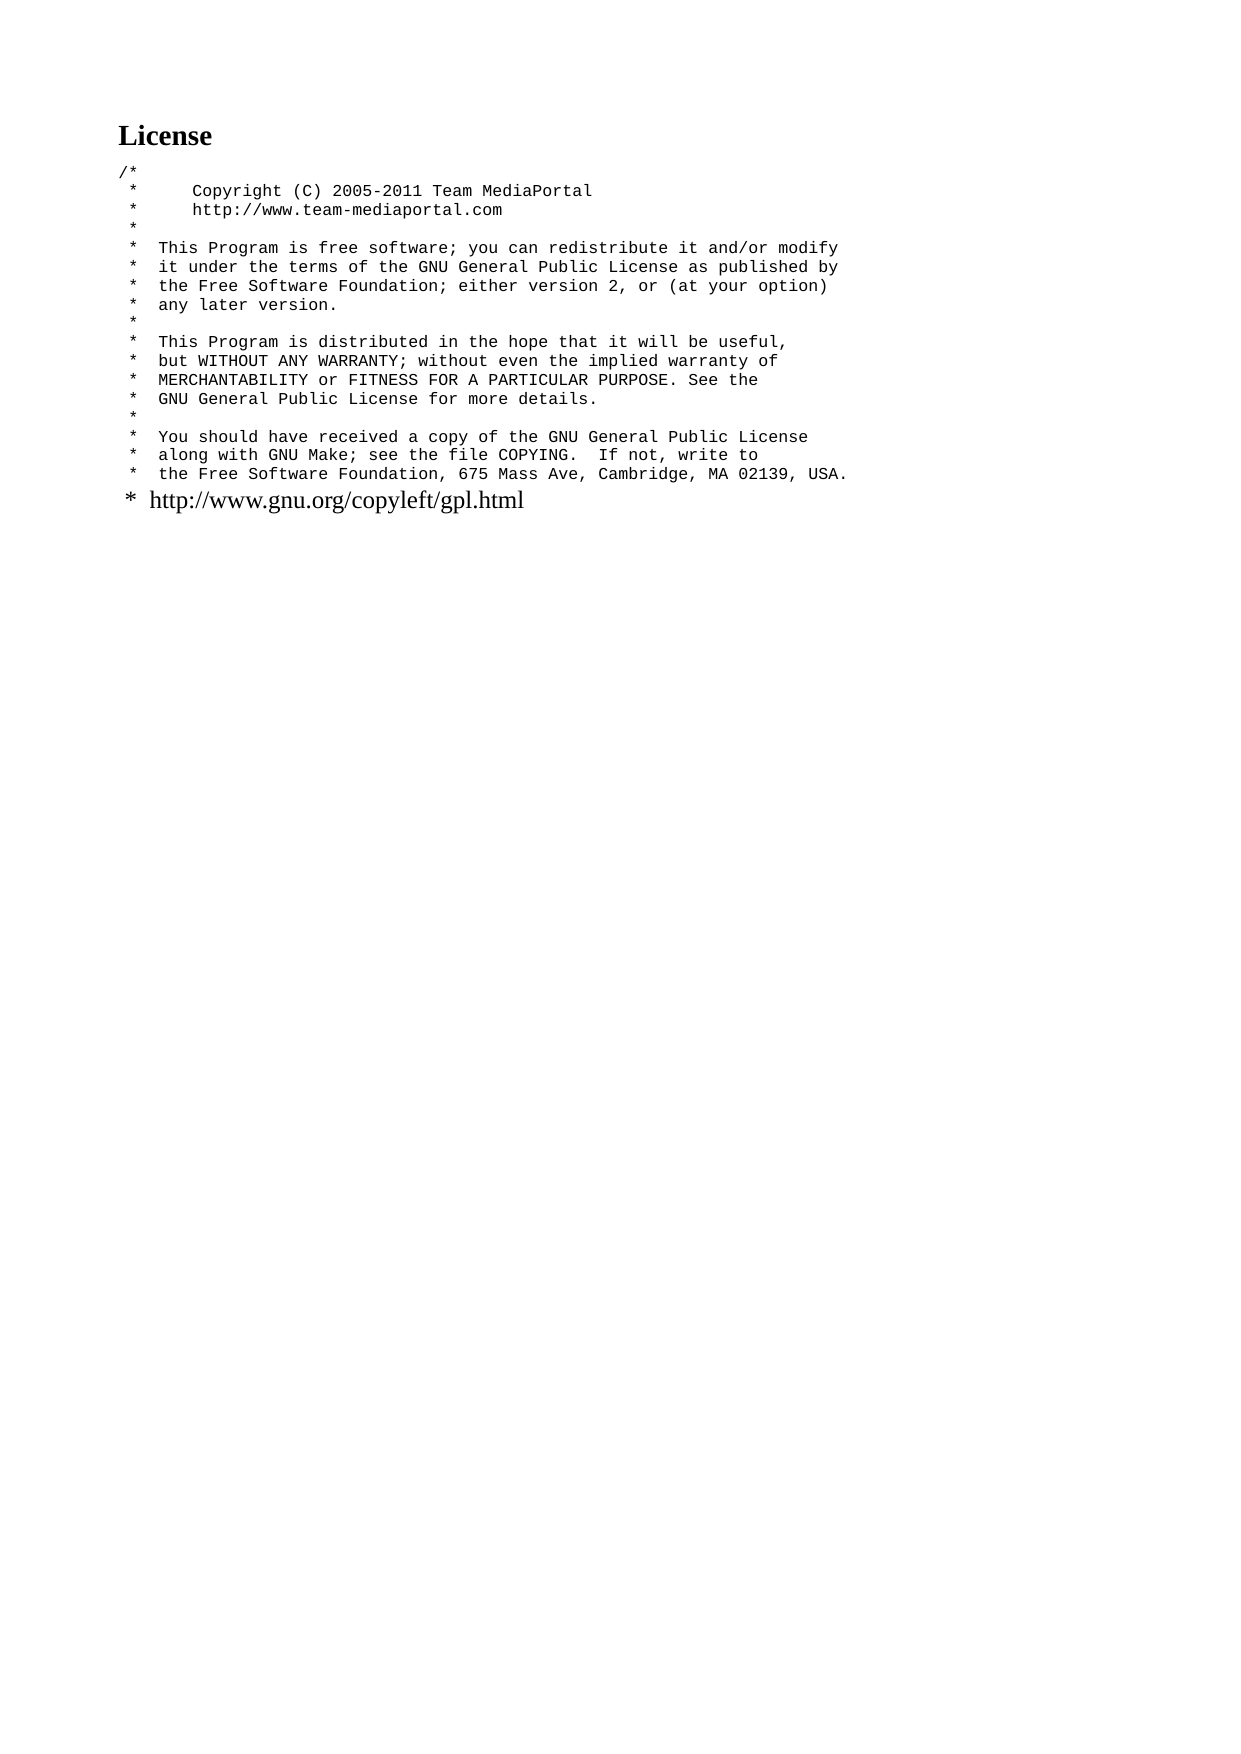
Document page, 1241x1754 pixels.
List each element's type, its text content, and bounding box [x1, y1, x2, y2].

text * any later version. [118, 296, 1122, 315]
text * GNU General Public License for more details. [118, 390, 1122, 409]
text * along with GNU Make; see the file COPYING. If not, write to [118, 447, 1122, 466]
text * [118, 409, 1122, 428]
text * but WITHOUT ANY WARRANTY; without even the implied warranty of [118, 353, 1122, 372]
text * http://www.gnu.org/copyleft/gpl.html [118, 485, 1122, 513]
text * This Program is free software; you can redistribute it and/or modify [118, 239, 1122, 258]
text * Copyright (C) 2005-2011 Team MediaPortal [118, 183, 1122, 202]
text /* [118, 164, 1122, 183]
text * the Free Software Foundation, 675 Mass Ave, Cambridge, MA 02139, USA. [118, 466, 1122, 485]
text * [118, 315, 1122, 334]
text License [118, 118, 1122, 152]
text * [118, 221, 1122, 239]
text * http://www.team-mediaportal.com [118, 202, 1122, 221]
text * You should have received a copy of the GNU General Public License [118, 428, 1122, 447]
text * the Free Software Foundation; either version 2, or (at your option) [118, 277, 1122, 296]
text * it under the terms of the GNU General Public License as published by [118, 258, 1122, 277]
text * MERCHANTABILITY or FITNESS FOR A PARTICULAR PURPOSE. See the [118, 372, 1122, 390]
text * This Program is distributed in the hope that it will be useful, [118, 334, 1122, 353]
